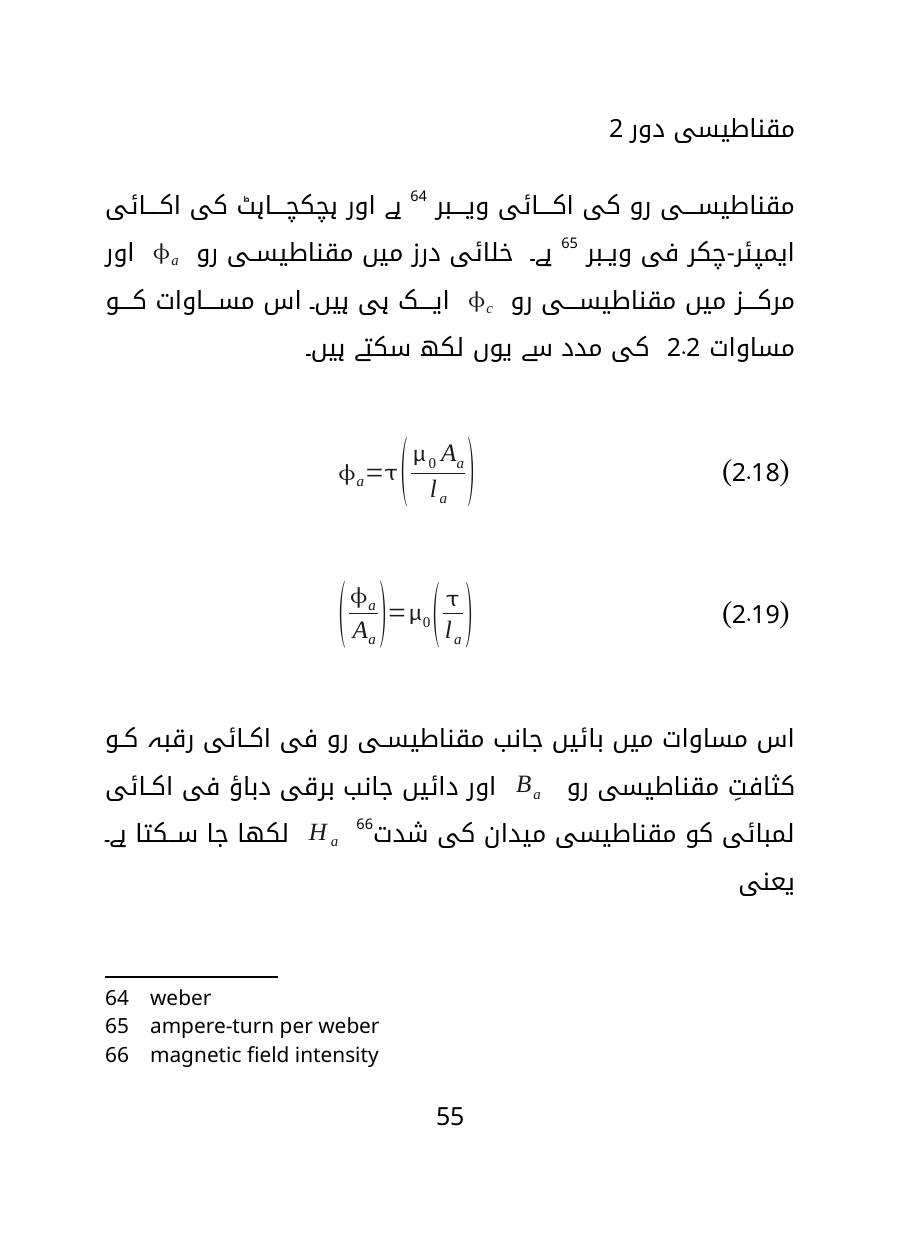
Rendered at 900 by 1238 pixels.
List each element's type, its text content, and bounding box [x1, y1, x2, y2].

table_header (2.19) [699, 575, 795, 669]
text مقناطیسی رو کی اکائی ویبر ہے اور ہچکچاہٹ کی اکائی ایمپئر-چکر فی ویبر ہے۔ خلائی درز میں مقناطیسی رواور مرکز میں مقناطیسی روایک ہی ہیں۔ اس مساوات کو مساوات 2.2 کی مدد سے یوں لکھ سکتے ہیں۔ [105, 182, 795, 372]
table_header [105, 575, 699, 669]
table_header [105, 431, 700, 528]
text ampere-turn per weber [105, 1012, 795, 1040]
text magnetic field intensity [105, 1040, 795, 1068]
table_header (2.18) [700, 431, 795, 528]
text weber [105, 983, 795, 1012]
text اس مساوات میں بائیں جانب مقناطیسی رو فی اکائی رقبہ کو کثافتِ مقناطیسی رو اور دائیں جانب برقی دباؤ فی اکائی لمبائی کو مقناطیسی میدان کی شدتلکھا جا سکتا ہے۔یعنی [105, 716, 795, 905]
